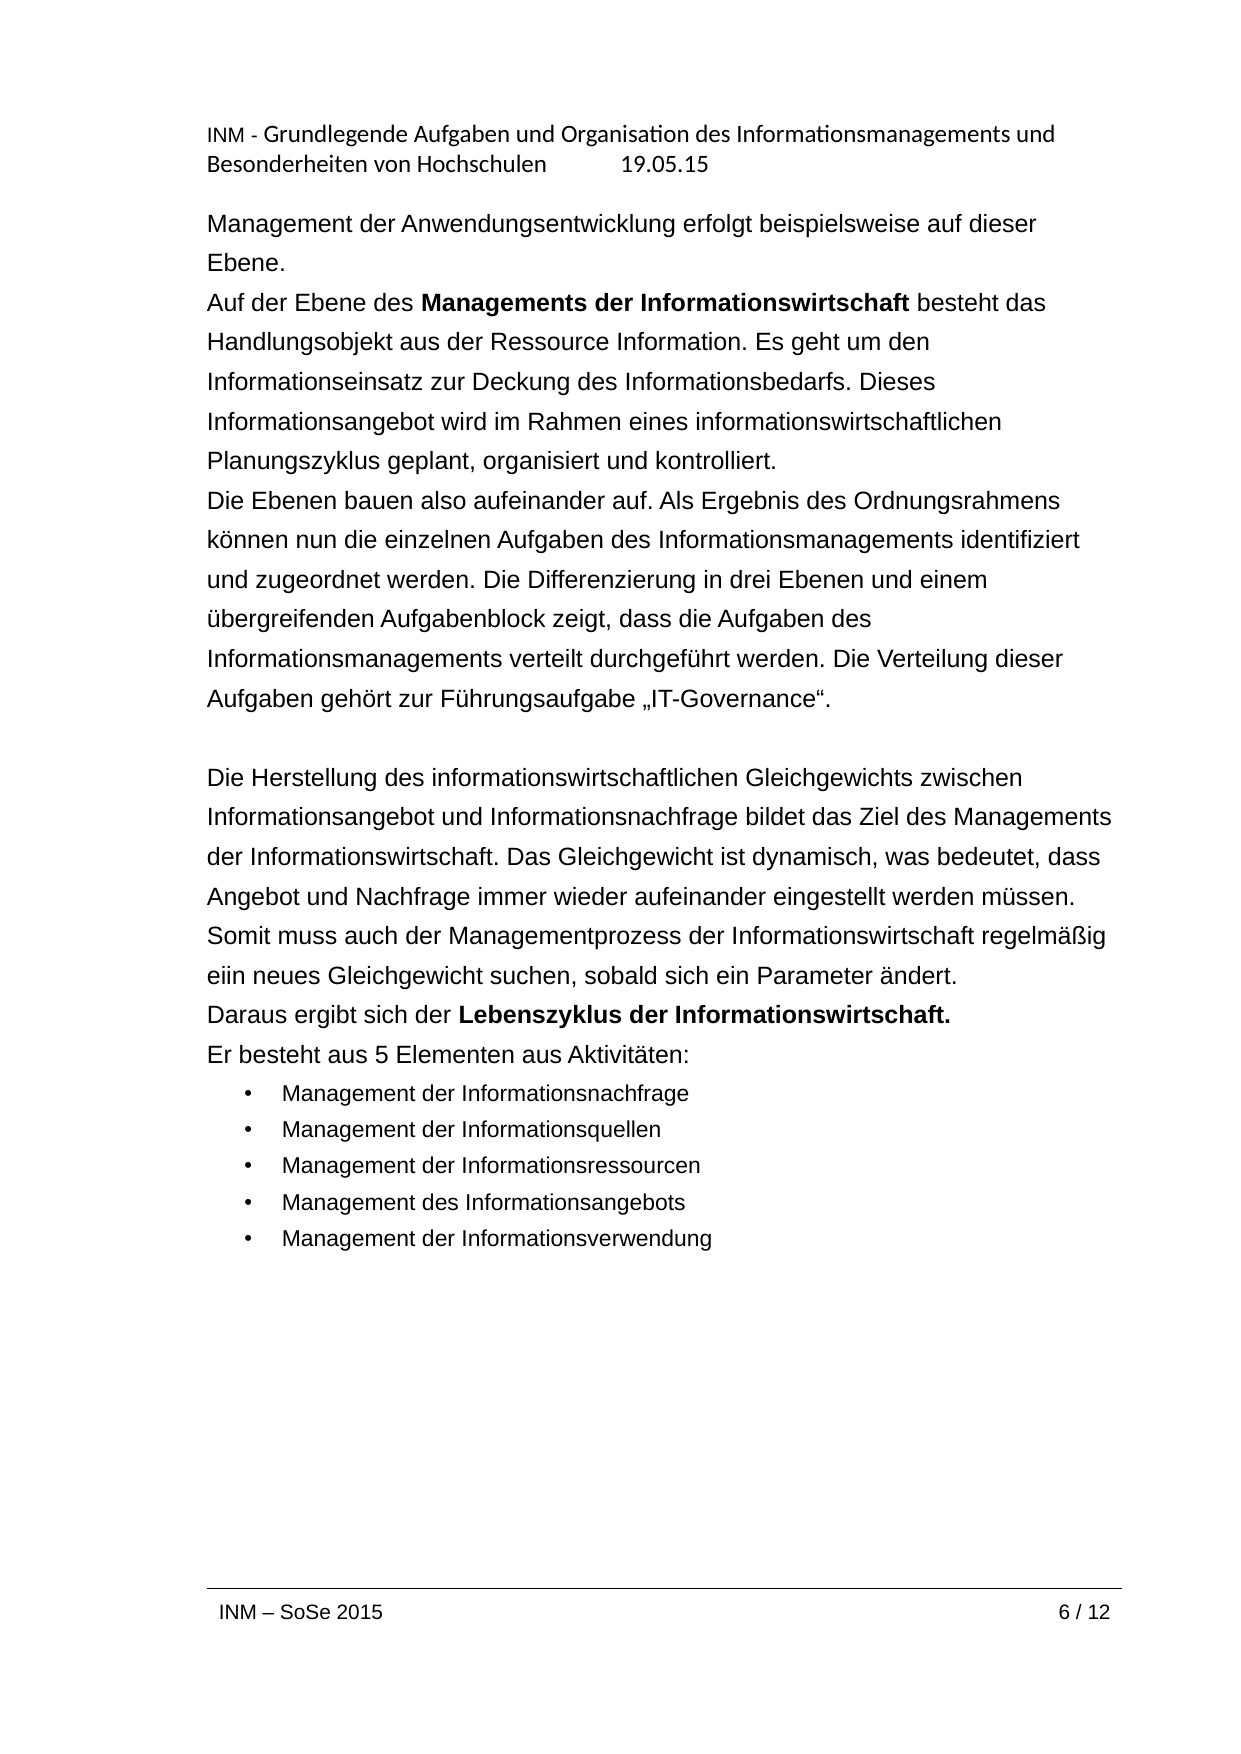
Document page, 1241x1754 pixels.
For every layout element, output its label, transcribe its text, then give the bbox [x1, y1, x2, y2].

list Management der Informationsquellen [244, 1116, 1122, 1142]
text Die Herstellung des informationswirtschaftlichen Gleichgewichts zwischen Informationsangebot und Informationsnachfrage bildet das Ziel des Managements der Informationswirtschaft. Das Gleichgewicht ist dynamisch, was bedeutet, dass Angebot und Nachfrage immer wieder aufeinander eingestellt werden müssen. Somit muss auch der Managementprozess der Informationswirtschaft regelmäßig eiin neues Gleichgewicht suchen, sobald sich ein Parameter ändert. [207, 763, 1122, 989]
text Auf der Ebene des Managements der Informationswirtschaft besteht das Handlungsobjekt aus der Ressource Information. Es geht um den Informationseinsatz zur Deckung des Informationsbedarfs. Dieses Informationsangebot wird im Rahmen eines informationswirtschaftlichen Planungszyklus geplant, organisiert und kontrolliert. [207, 288, 1122, 475]
list Management der Informationsnachfrage [244, 1079, 1122, 1106]
text Die Ebenen bauen also aufeinander auf. Als Ergebnis des Ordnungsrahmens können nun die einzelnen Aufgaben des Informationsmanagements identifiziert und zugeordnet werden. Die Differenzierung in drei Ebenen und einem übergreifenden Aufgabenblock zeigt, dass die Aufgaben des Informationsmanagements verteilt durchgeführt werden. Die Verteilung dieser Aufgaben gehört zur Führungsaufgabe „IT-Governance“. [207, 486, 1122, 752]
text Er besteht aus 5 Elementen aus Aktivitäten: [207, 1040, 1122, 1069]
list Management der Informationsressourcen [244, 1152, 1122, 1178]
list Management des Informationsangebots [244, 1188, 1122, 1215]
text Management der Anwendungsentwicklung erfolgt beispielsweise auf dieser Ebene. [207, 209, 1122, 277]
text Daraus ergibt sich der Lebenszyklus der Informationswirtschaft. [207, 1000, 1122, 1029]
list Management der Informationsverwendung [244, 1225, 1122, 1251]
